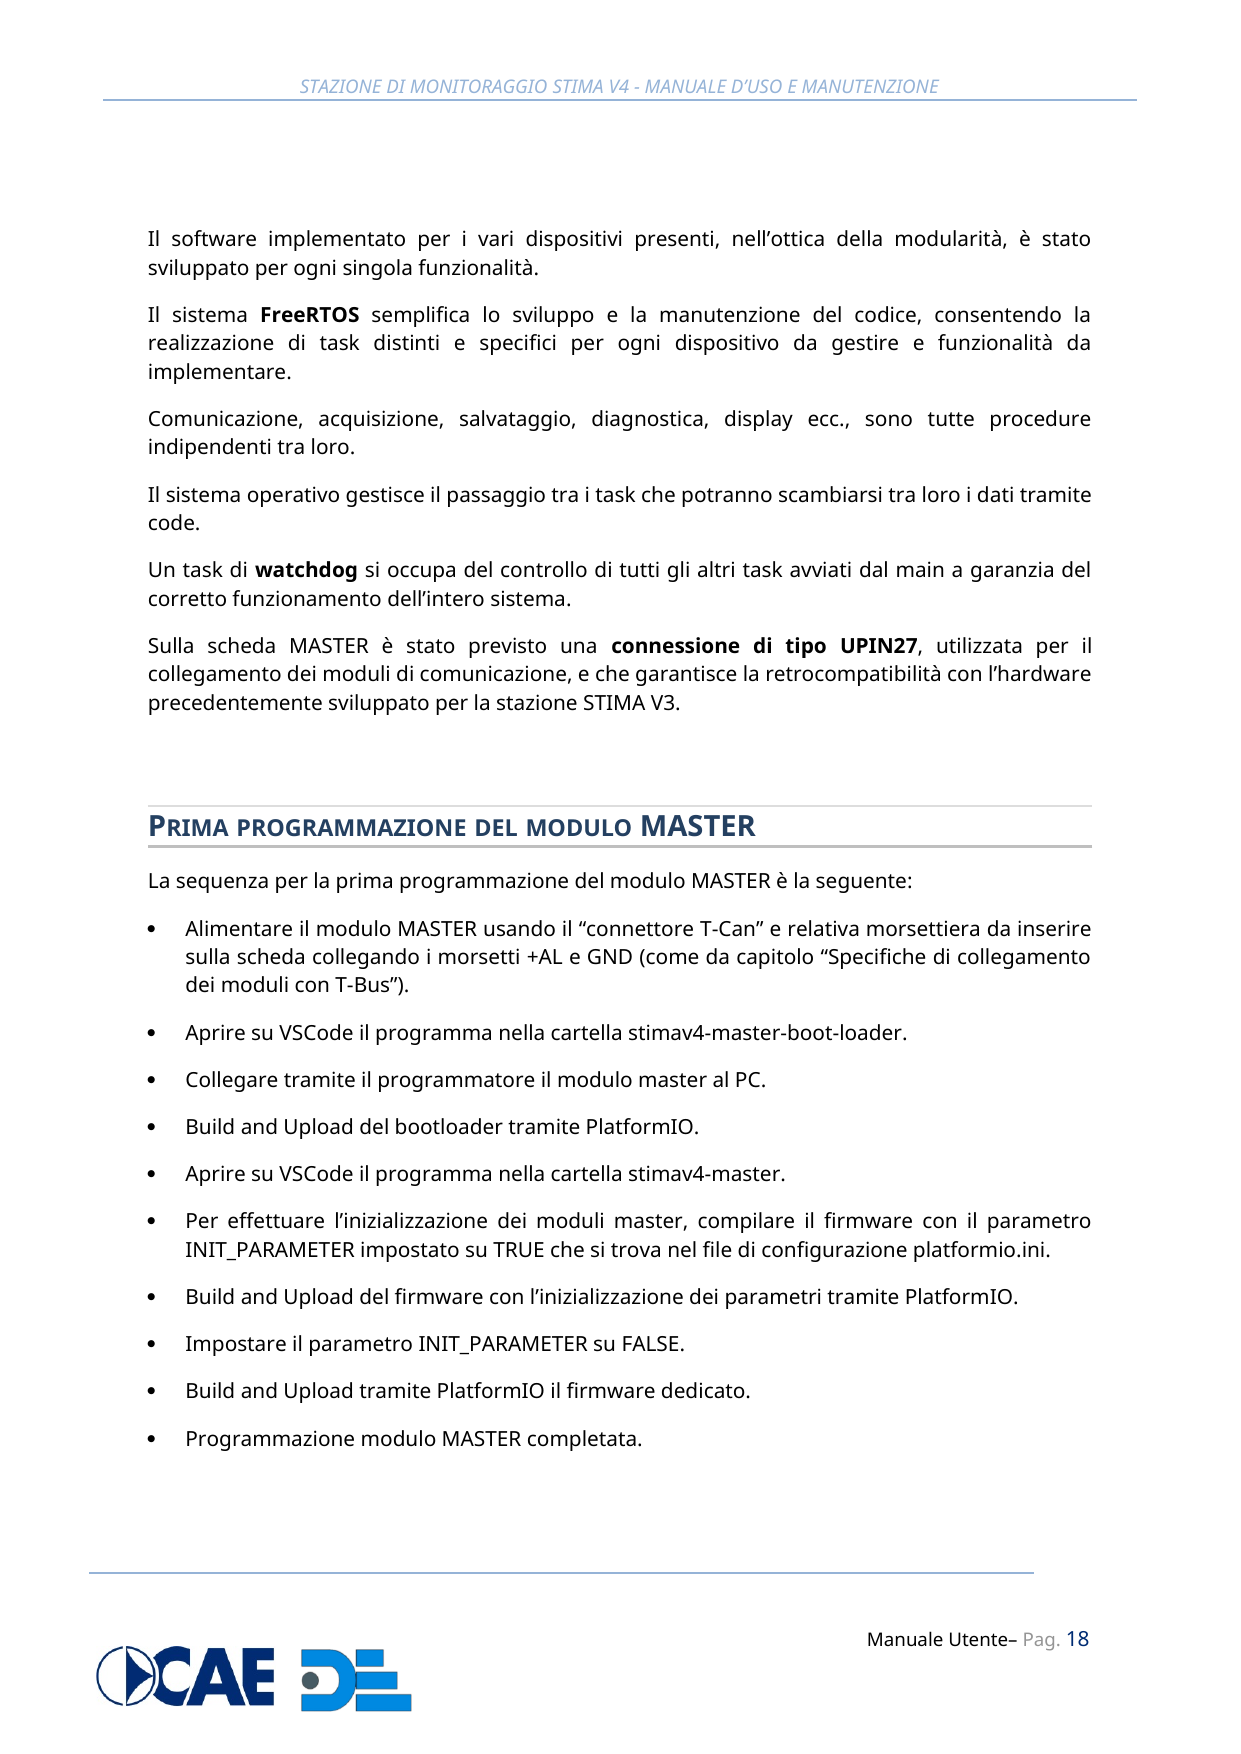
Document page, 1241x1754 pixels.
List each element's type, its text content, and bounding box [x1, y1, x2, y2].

list Collegare tramite il programmatore il modulo master al PC. [148, 1065, 1092, 1093]
subtitle Prima programmazione del modulo MASTER [148, 807, 1092, 845]
text Sulla scheda MASTER è stato previsto una connessione di tipo UPIN27, utilizzata per il collegamento dei moduli di comunicazione, e che garantisce la retrocompatibilità con l’hardware precedentemente sviluppato per la stazione STIMA V3. [148, 631, 1092, 716]
list Programmazione modulo MASTER completata. [148, 1424, 1092, 1452]
text Un task di watchdog si occupa del controllo di tutti gli altri task avviati dal main a garanzia del corretto funzionamento dell’intero sistema. [148, 555, 1092, 612]
list Per effettuare l’inizializzazione dei moduli master, compilare il firmware con il parametro INIT_PARAMETER impostato su TRUE che si trova nel file di configurazione platformio.ini. [148, 1207, 1092, 1263]
list Impostare il parametro INIT_PARAMETER su FALSE. [148, 1329, 1092, 1358]
list Build and Upload tramite PlatformIO il firmware dedicato. [148, 1377, 1092, 1405]
text Il software implementato per i vari dispositivi presenti, nell’ottica della modularità, è stato sviluppato per ogni singola funzionalità. [148, 224, 1092, 281]
text Il sistema operativo gestisce il passaggio tra i task che potranno scambiarsi tra loro i dati tramite code. [148, 480, 1092, 537]
list Aprire su VSCode il programma nella cartella stimav4-master-boot-loader. [148, 1018, 1092, 1046]
text La sequenza per la prima programmazione del modulo MASTER è la seguente: [148, 867, 1092, 895]
list Build and Upload del bootloader tramite PlatformIO. [148, 1112, 1092, 1141]
list Build and Upload del firmware con l’inizializzazione dei parametri tramite PlatformIO. [148, 1282, 1092, 1311]
text Il sistema FreeRTOS semplifica lo sviluppo e la manutenzione del codice, consentendo la realizzazione di task distinti e specifici per ogni dispositivo da gestire e funzionalità da implementare. [148, 300, 1092, 385]
list Aprire su VSCode il programma nella cartella stimav4-master. [148, 1159, 1092, 1188]
list Alimentare il modulo MASTER usando il “connettore T-Can” e relativa morsettiera da inserire sulla scheda collegando i morsetti +AL e GND (come da capitolo “Specifiche di collegamento dei moduli con T-Bus”). [148, 914, 1092, 999]
text Comunicazione, acquisizione, salvataggio, diagnostica, display ecc., sono tutte procedure indipendenti tra loro. [148, 404, 1092, 461]
